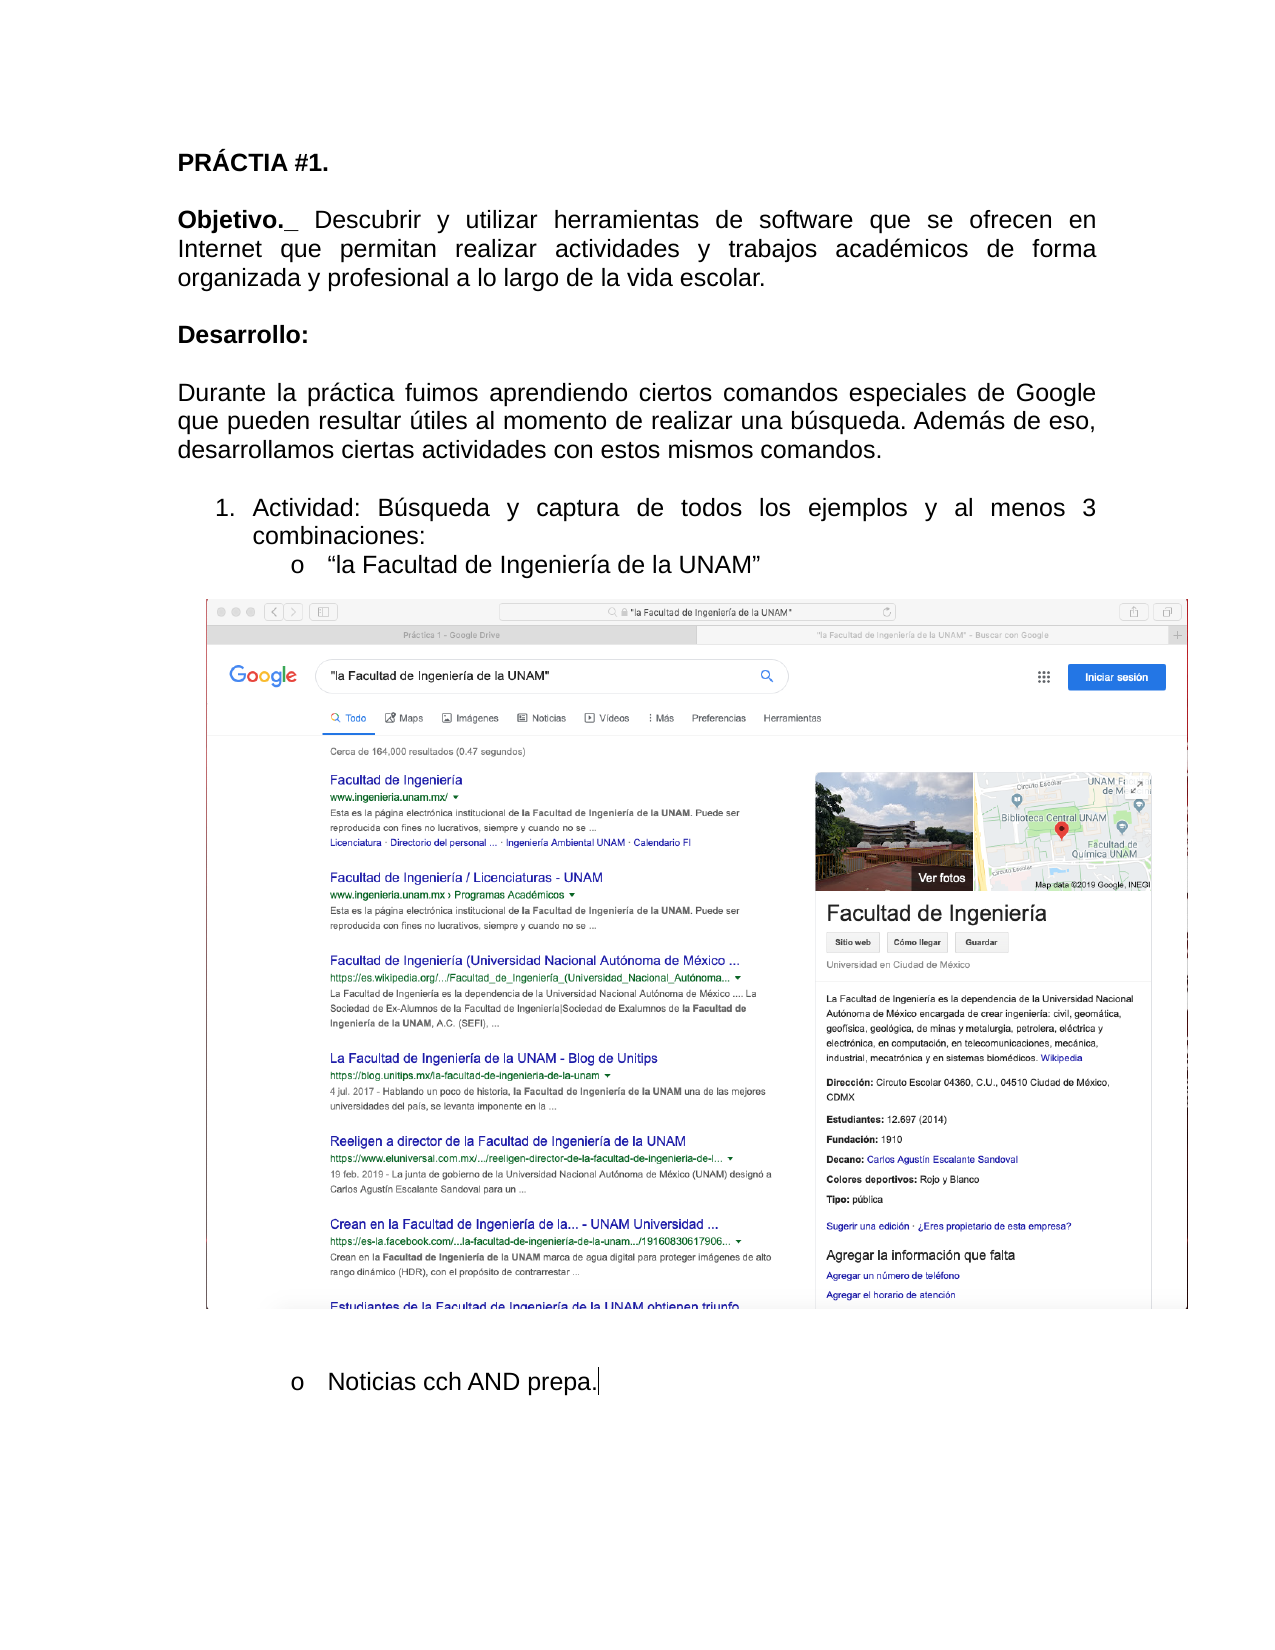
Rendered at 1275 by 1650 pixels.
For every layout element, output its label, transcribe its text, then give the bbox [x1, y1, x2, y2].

text PRÁCTIA #1. [177, 148, 1098, 176]
text Objetivo._ Descubrir y utilizar herramientas de software que se ofrecen en Internet que permitan realizar actividades y trabajos académicos de forma organizada y profesional a lo largo de la vida escolar. [177, 205, 1098, 291]
list Actividad: Búsqueda y captura de todos los ejemplos y al menos 3 combinaciones: [215, 493, 1098, 550]
text Durante la práctica fuimos aprendiendo ciertos comandos especiales de Google que pueden resultar útiles al momento de realizar una búsqueda. Además de eso, desarrollamos ciertas actividades con estos mismos comandos. [177, 378, 1098, 464]
text Desarrollo: [177, 320, 1098, 349]
list Noticias cch AND prepa. [290, 1366, 1098, 1397]
list “la Facultad de Ingeniería de la UNAM” [290, 550, 1098, 581]
